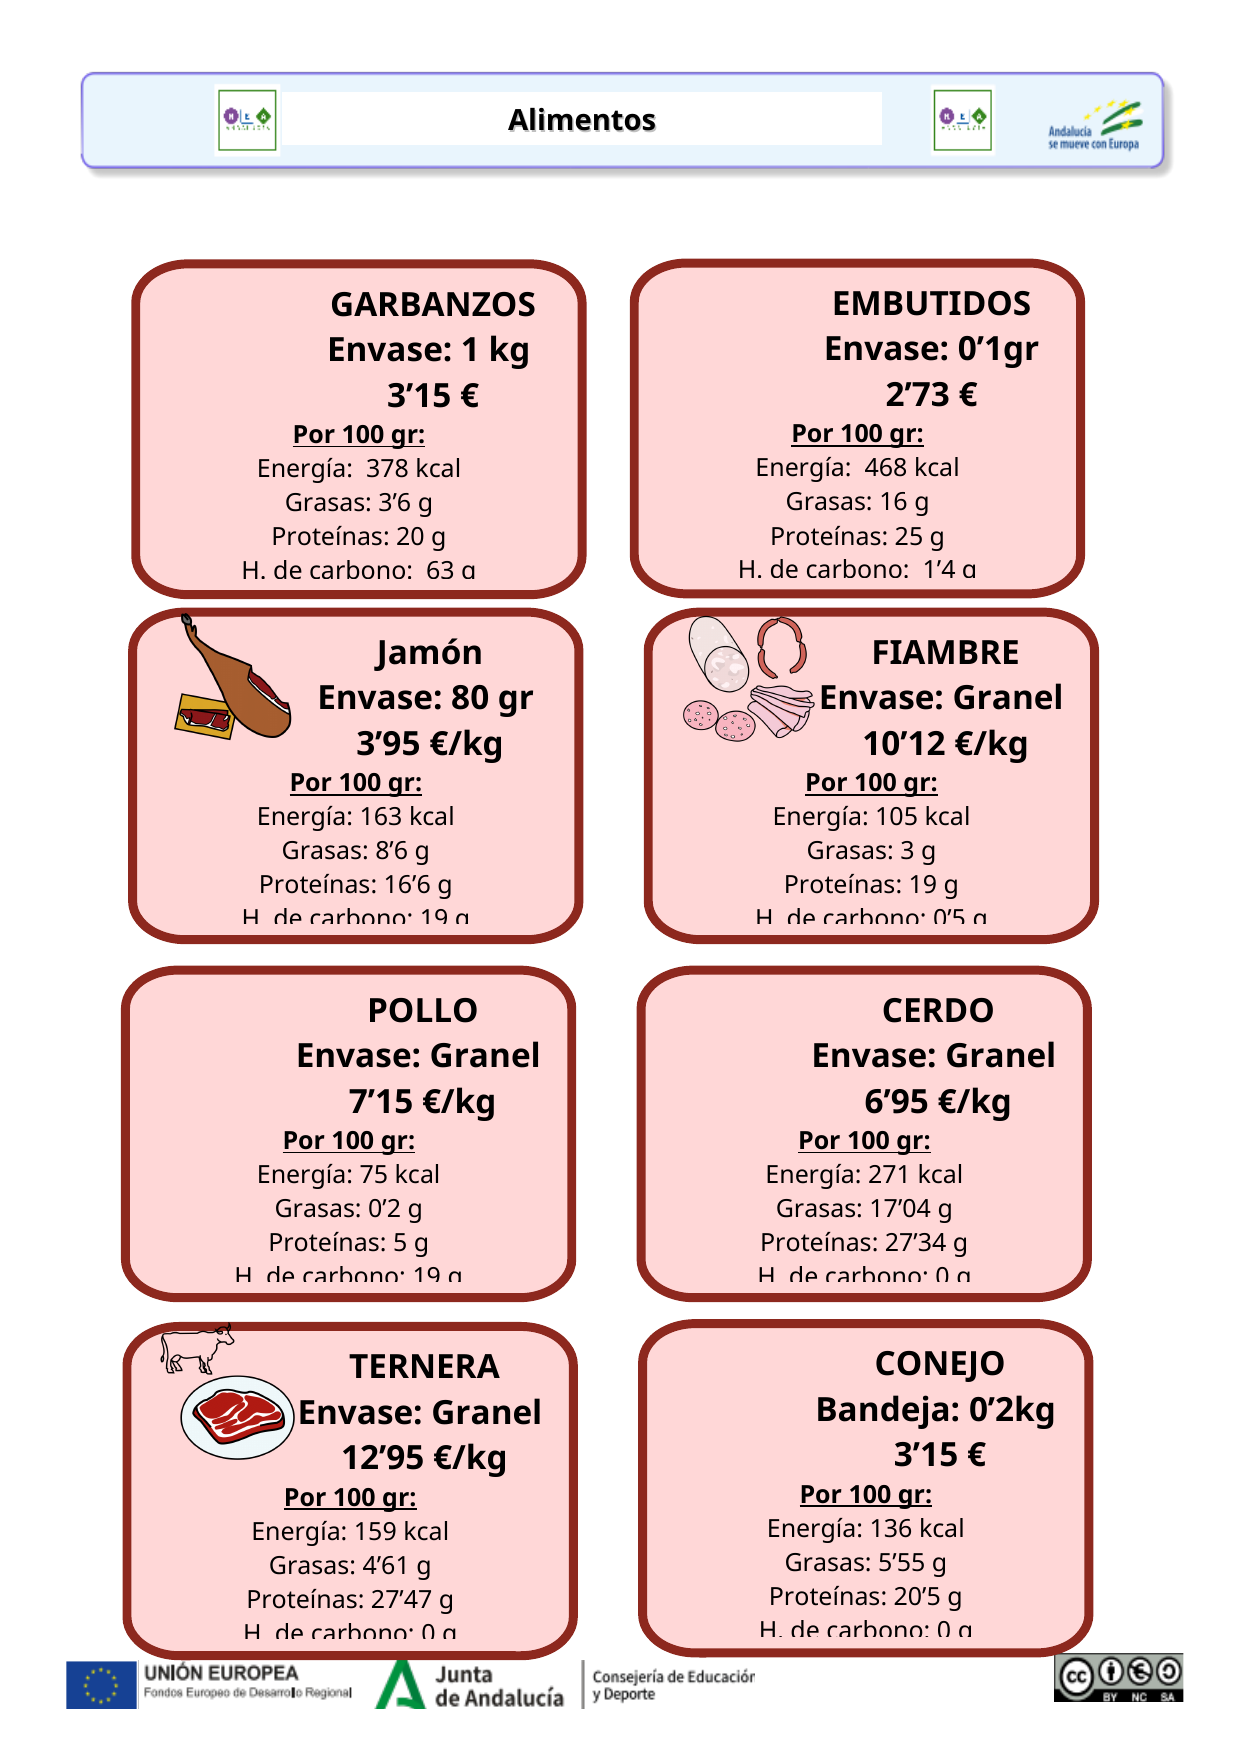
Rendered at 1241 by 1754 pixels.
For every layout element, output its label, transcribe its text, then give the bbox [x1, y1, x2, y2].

text 10’12 €/kg [669, 719, 1074, 765]
text Grasas: 5’55 g [663, 1544, 1068, 1579]
text Por 100 gr: [662, 1123, 1066, 1157]
text 2’73 € [655, 371, 1060, 416]
text Energía: 159 kcal [148, 1513, 552, 1547]
text Energía: 163 kcal [153, 799, 558, 833]
text Envase: Granel [662, 1032, 1066, 1077]
text [153, 628, 163, 674]
text [148, 1343, 157, 1388]
text TERNERA [296, 1343, 552, 1388]
text Proteínas: 20’5 g [663, 1579, 1068, 1613]
picture [157, 1322, 296, 1461]
text Energía: 271 kcal [662, 1157, 1066, 1191]
text POLLO [146, 987, 551, 1032]
text Bandeja: 0’2kg [663, 1386, 1068, 1431]
text Proteínas: 19 g [669, 867, 1074, 901]
text Envase: 0’1gr [655, 325, 1060, 371]
text 3’15 € [663, 1431, 1068, 1476]
text H. de carbono: 1’4 g [655, 552, 1060, 577]
text Envase: Granel [818, 674, 1074, 719]
text GARBANZOS [157, 281, 561, 326]
text Por 100 gr: [148, 1479, 552, 1513]
text Energía: 378 kcal [157, 451, 561, 485]
text H. de carbono: 0 g [663, 1613, 1068, 1636]
text [153, 674, 163, 719]
text Grasas: 3’6 g [157, 485, 561, 519]
text EMBUTIDOS [655, 280, 1060, 325]
text [669, 628, 678, 674]
text H. de carbono: 0’5 g [669, 901, 1074, 923]
text Proteínas: 25 g [655, 518, 1060, 552]
text H. de carbono: 19 g [146, 1259, 551, 1281]
text 12’95 €/kg [148, 1434, 552, 1479]
text Envase: Granel [296, 1388, 552, 1434]
text CERDO [662, 987, 1066, 1032]
text Jamón [302, 628, 558, 674]
text [669, 674, 678, 719]
text [148, 1388, 157, 1434]
text H. de carbono: 0 g [662, 1259, 1066, 1281]
text 3’95 €/kg [153, 719, 558, 765]
picture [69, 62, 1190, 185]
text H. de carbono: 63 g [157, 553, 561, 578]
text Proteínas: 27’34 g [662, 1225, 1066, 1259]
text Grasas: 4’61 g [148, 1547, 552, 1581]
text Por 100 gr: [146, 1123, 551, 1157]
text Grasas: 8’6 g [153, 833, 558, 867]
text CONEJO [663, 1340, 1068, 1386]
text Envase: Granel [146, 1032, 551, 1077]
text Envase: 80 gr [302, 674, 558, 719]
text 3’15 € [157, 371, 561, 417]
text Por 100 gr: [663, 1476, 1068, 1511]
text Grasas: 3 g [669, 833, 1074, 867]
text H. de carbono: 19 g [153, 901, 558, 923]
text Grasas: 17’04 g [662, 1191, 1066, 1225]
text Grasas: 0’2 g [146, 1191, 551, 1225]
text Proteínas: 27’47 g [148, 1581, 552, 1616]
picture [163, 607, 302, 746]
text Energía: 105 kcal [669, 799, 1074, 833]
text Por 100 gr: [153, 765, 558, 799]
text H. de carbono: 0 g [148, 1616, 552, 1639]
text Proteínas: 16’6 g [153, 867, 558, 901]
text 7’15 €/kg [146, 1077, 551, 1123]
text Energía: 136 kcal [663, 1511, 1068, 1544]
text Proteínas: 20 g [157, 519, 561, 553]
text 6’95 €/kg [662, 1077, 1066, 1123]
text Por 100 gr: [655, 416, 1060, 450]
text Energía: 75 kcal [146, 1157, 551, 1191]
text Energía: 468 kcal [655, 450, 1060, 484]
text Por 100 gr: [157, 417, 561, 451]
text Por 100 gr: [669, 765, 1074, 799]
picture [678, 607, 818, 746]
text Proteínas: 5 g [146, 1225, 551, 1259]
text Envase: 1 kg [157, 326, 561, 371]
text FIAMBRE [818, 628, 1074, 674]
text Grasas: 16 g [655, 484, 1060, 518]
